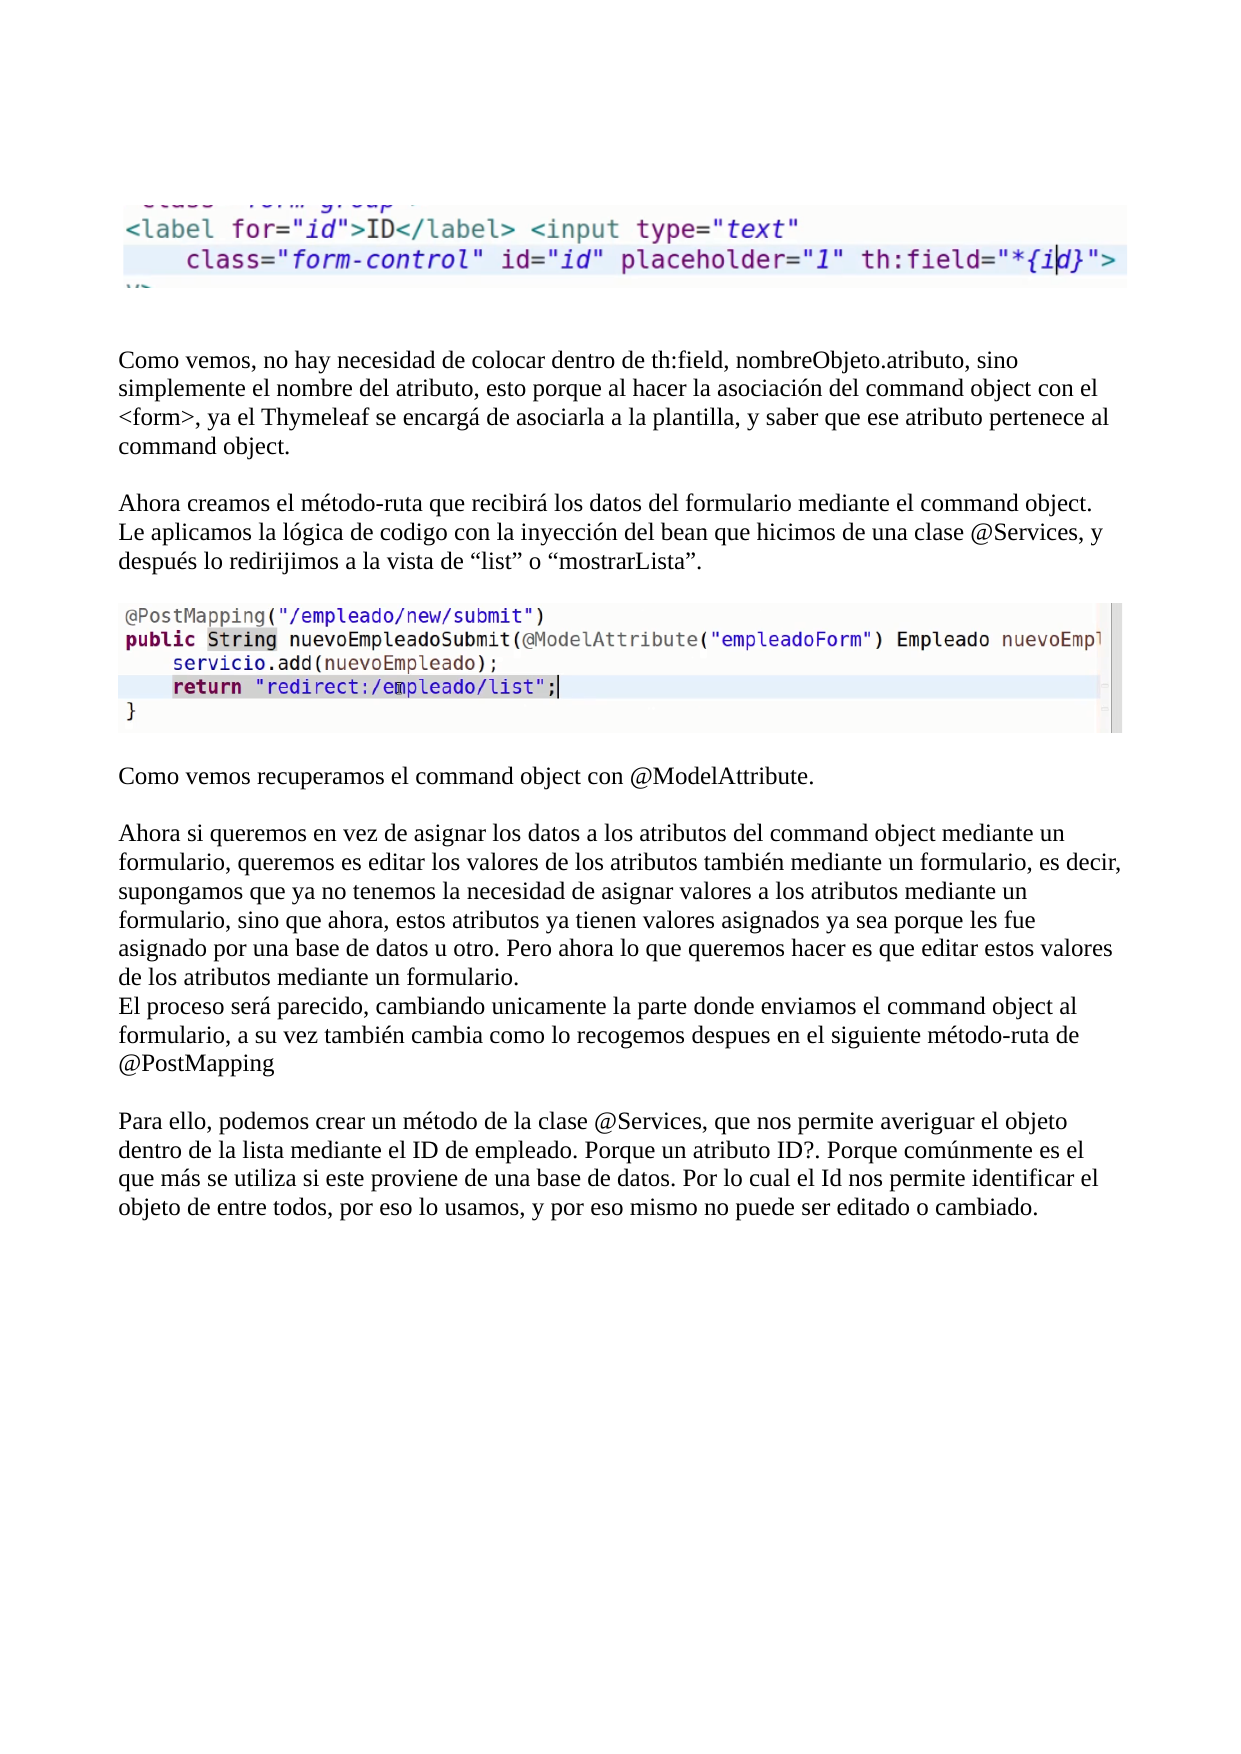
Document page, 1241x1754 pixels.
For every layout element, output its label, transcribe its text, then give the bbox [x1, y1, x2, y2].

picture [118, 603, 1123, 733]
text Ahora si queremos en vez de asignar los datos a los atributos del command object mediante un formulario, queremos es editar los valores de los atributos también mediante un formulario, es decir, supongamos que ya no tenemos la necesidad de asignar valores a los atributos mediante un formulario, sino que ahora, estos atributos ya tienen valores asignados ya sea porque les fue asignado por una base de datos u otro. Pero ahora lo que queremos hacer es que editar estos valores de los atributos mediante un formulario. [118, 818, 1122, 991]
text El proceso será parecido, cambiando unicamente la parte donde enviamos el command object al formulario, a su vez también cambia como lo recogemos despues en el siguiente método-ruta de @PostMapping [118, 991, 1122, 1077]
text Como vemos, no hay necesidad de colocar dentro de th:field, nombreObjeto.atributo, sino simplemente el nombre del atributo, esto porque al hacer la asociación del command object con el <form>, ya el Thymeleaf se encargá de asociarla a la plantilla, y saber que ese atributo pertenece al command object. [118, 345, 1122, 460]
text Ahora creamos el método-ruta que recibirá los datos del formulario mediante el command object. Le aplicamos la lógica de codigo con la inyección del bean que hicimos de una clase @Services, y después lo redirijimos a la vista de “list” o “mostrarLista”. [118, 488, 1122, 575]
text Para ello, podemos crear un método de la clase @Services, que nos permite averiguar el objeto dentro de la lista mediante el ID de empleado. Porque un atributo ID?. Porque comúnmente es el que más se utiliza si este proviene de una base de datos. Por lo cual el Id nos permite identificar el objeto de entre todos, por eso lo usamos, y por eso mismo no puede ser editado o cambiado. [118, 1106, 1122, 1221]
picture [123, 205, 1128, 288]
text Como vemos recuperamos el command object con @ModelAttribute. [118, 761, 1122, 790]
